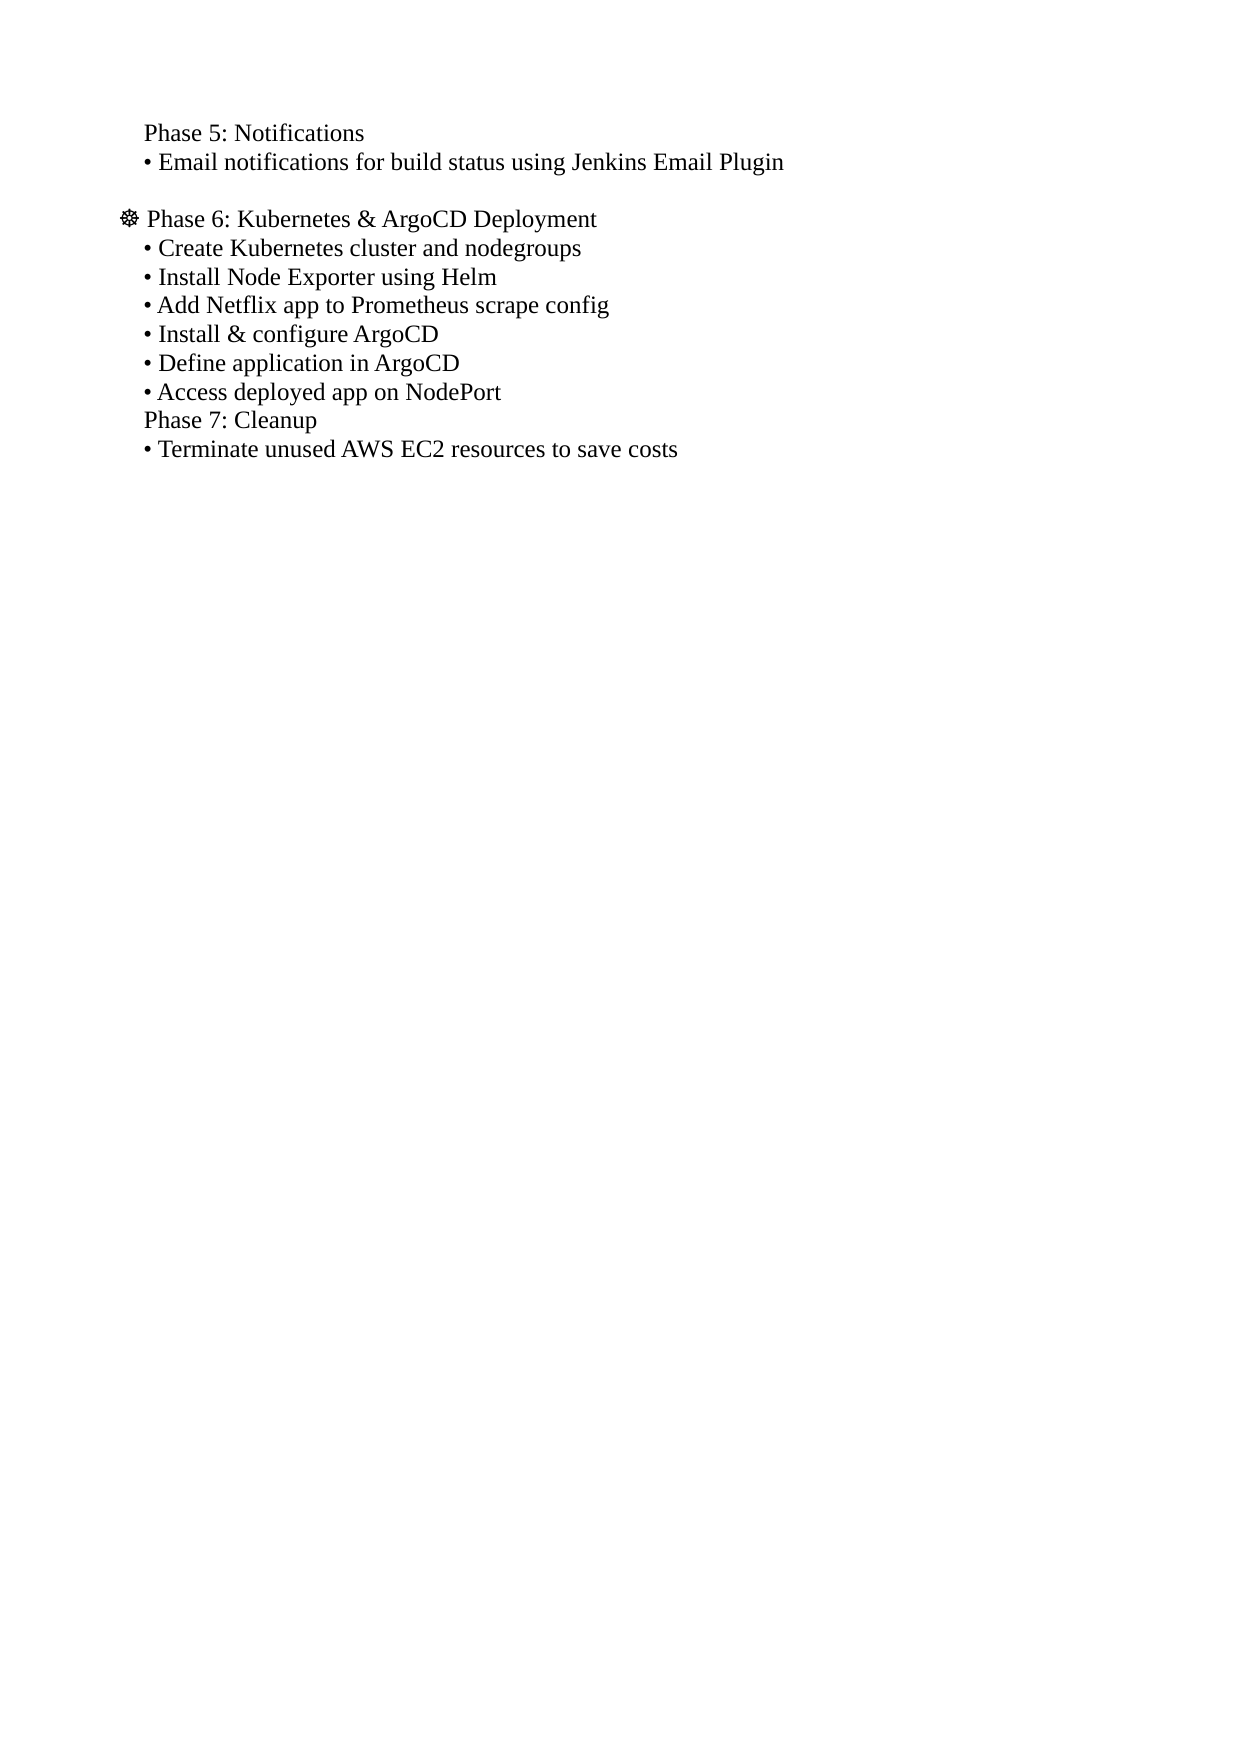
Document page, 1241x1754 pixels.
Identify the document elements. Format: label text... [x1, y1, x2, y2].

text • Install Node Exporter using Helm [118, 262, 1122, 291]
text • Terminate unused AWS EC2 resources to save costs [118, 434, 1122, 463]
text • Add Netflix app to Prometheus scrape config [118, 291, 1122, 319]
text • Create Kubernetes cluster and nodegroups [118, 233, 1122, 262]
text • Install & configure ArgoCD [118, 319, 1122, 348]
text • Email notifications for build status using Jenkins Email Plugin [118, 147, 1122, 176]
text 🧹 Phase 7: Cleanup [118, 406, 1122, 434]
text 📩 Phase 5: Notifications [118, 118, 1122, 147]
text • Access deployed app on NodePort [118, 377, 1122, 406]
text ☸️ Phase 6: Kubernetes & ArgoCD Deployment [118, 204, 1122, 233]
text • Define application in ArgoCD [118, 348, 1122, 377]
